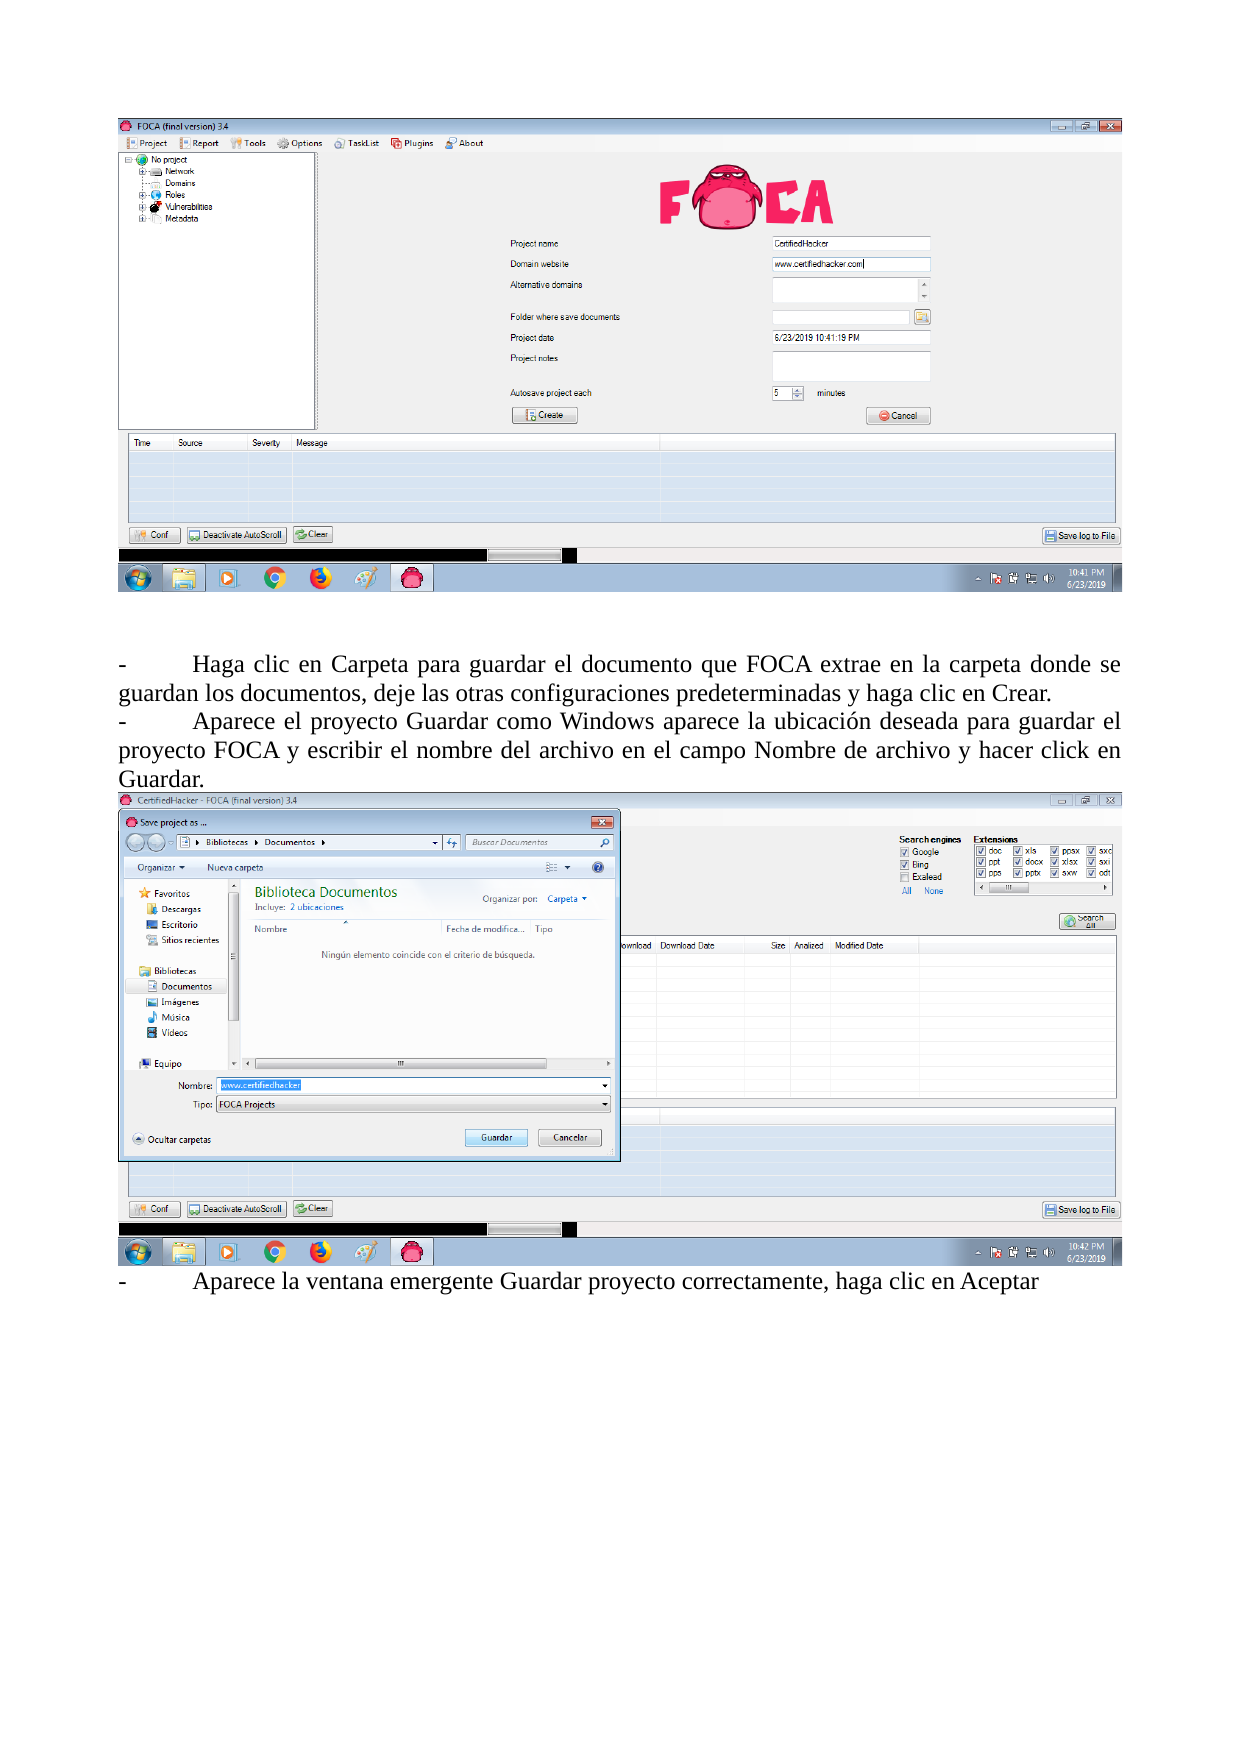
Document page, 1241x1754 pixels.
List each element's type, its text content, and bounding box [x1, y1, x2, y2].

text - Aparece la ventana emergente Guardar proyecto correctamente, haga clic en Aceptar [118, 1266, 1122, 1294]
picture [118, 792, 1123, 1266]
picture [118, 118, 1123, 592]
text - Haga clic en Carpeta para guardar el documento que FOCA extrae en la carpeta donde se guardan los documentos, deje las otras configuraciones predeterminadas y haga clic en Crear. [118, 649, 1122, 706]
text - Aparece el proyecto Guardar como Windows aparece la ubicación deseada para guardar el proyecto FOCA y escribir el nombre del archivo en el campo Nombre de archivo y hacer click en Guardar. [118, 706, 1122, 792]
